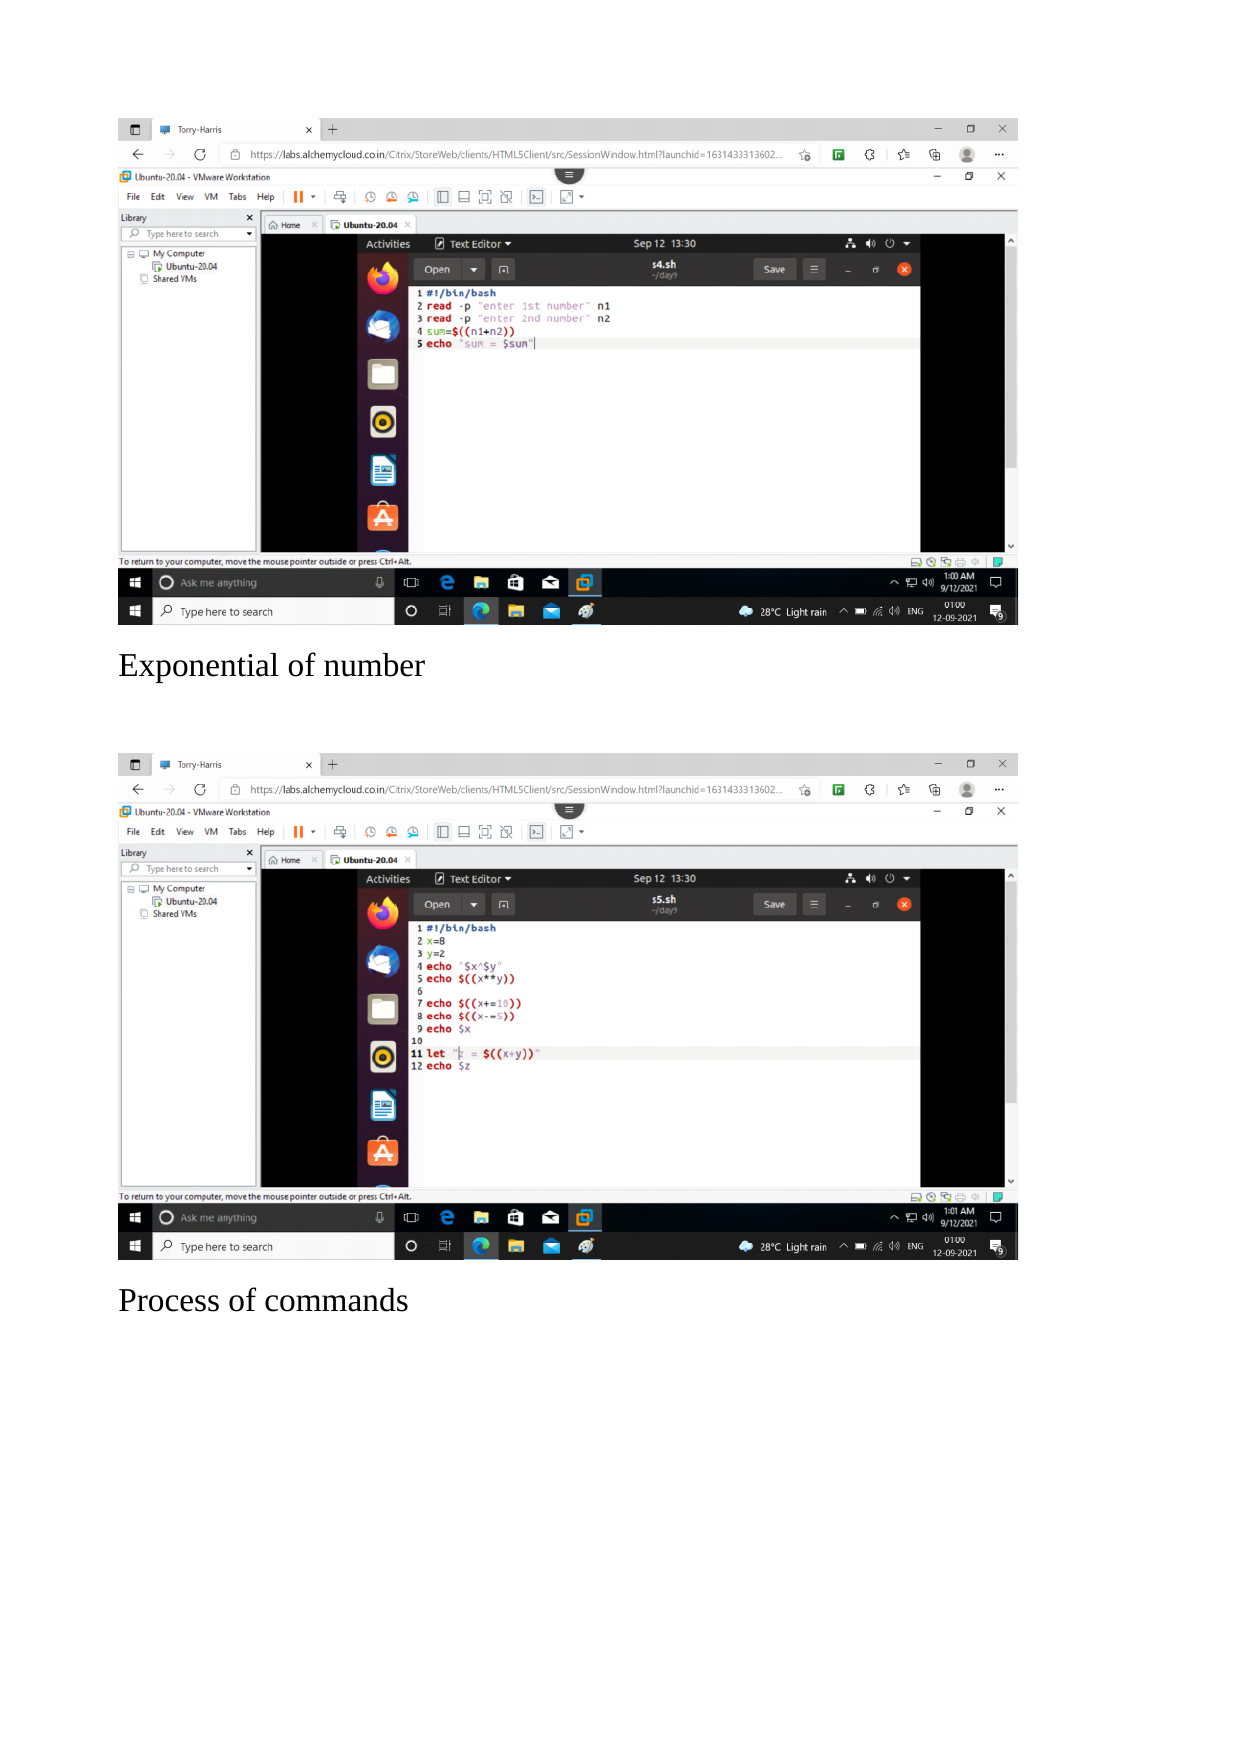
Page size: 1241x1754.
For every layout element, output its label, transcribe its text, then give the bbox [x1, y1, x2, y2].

text Exponential of number [118, 645, 1122, 683]
text Process of commands [118, 1280, 1122, 1319]
